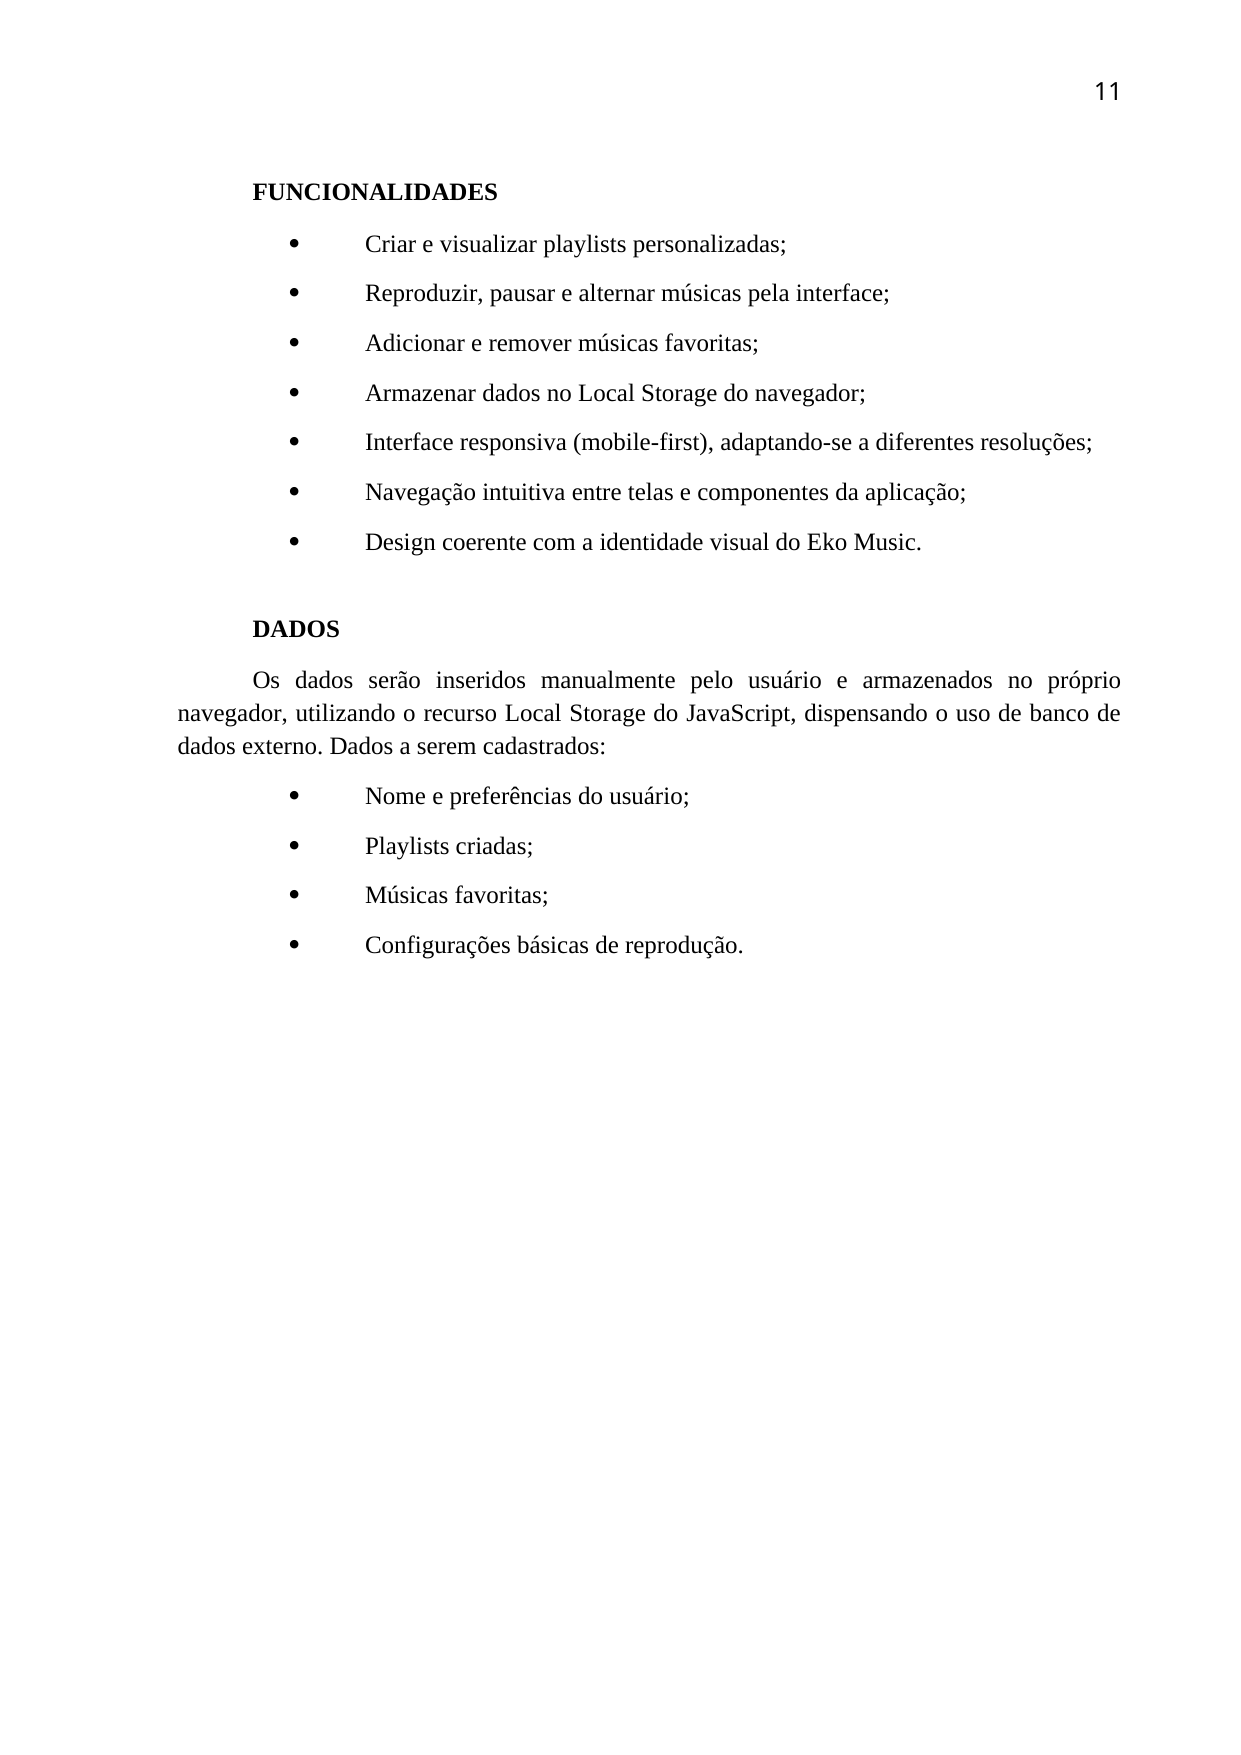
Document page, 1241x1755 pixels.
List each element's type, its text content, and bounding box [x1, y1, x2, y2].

list Nome e preferências do usuário; [215, 781, 1122, 810]
list Reproduzir, pausar e alternar músicas pela interface; [215, 278, 1122, 307]
list Criar e visualizar playlists personalizadas; [215, 229, 1122, 257]
text Os dados serão inseridos manualmente pelo usuário e armazenados no próprio navegador, utilizando o recurso Local Storage do JavaScript, dispensando o uso de banco de dados externo. Dados a serem cadastrados: [177, 665, 1122, 760]
list Navegação intuitiva entre telas e componentes da aplicação; [215, 477, 1122, 506]
list Playlists criadas; [215, 831, 1122, 859]
list Adicionar e remover músicas favoritas; [215, 328, 1122, 357]
list Configurações básicas de reprodução. [215, 930, 1122, 959]
list Design coerente com a identidade visual do Eko Music. [215, 527, 1122, 556]
list Interface responsiva (mobile-first), adaptando-se a diferentes resoluções; [215, 427, 1122, 456]
list Armazenar dados no Local Storage do navegador; [215, 378, 1122, 406]
subtitle DADOS [252, 614, 1122, 643]
subtitle FUNCIONALIDADES [252, 177, 1122, 206]
list Músicas favoritas; [215, 881, 1122, 909]
